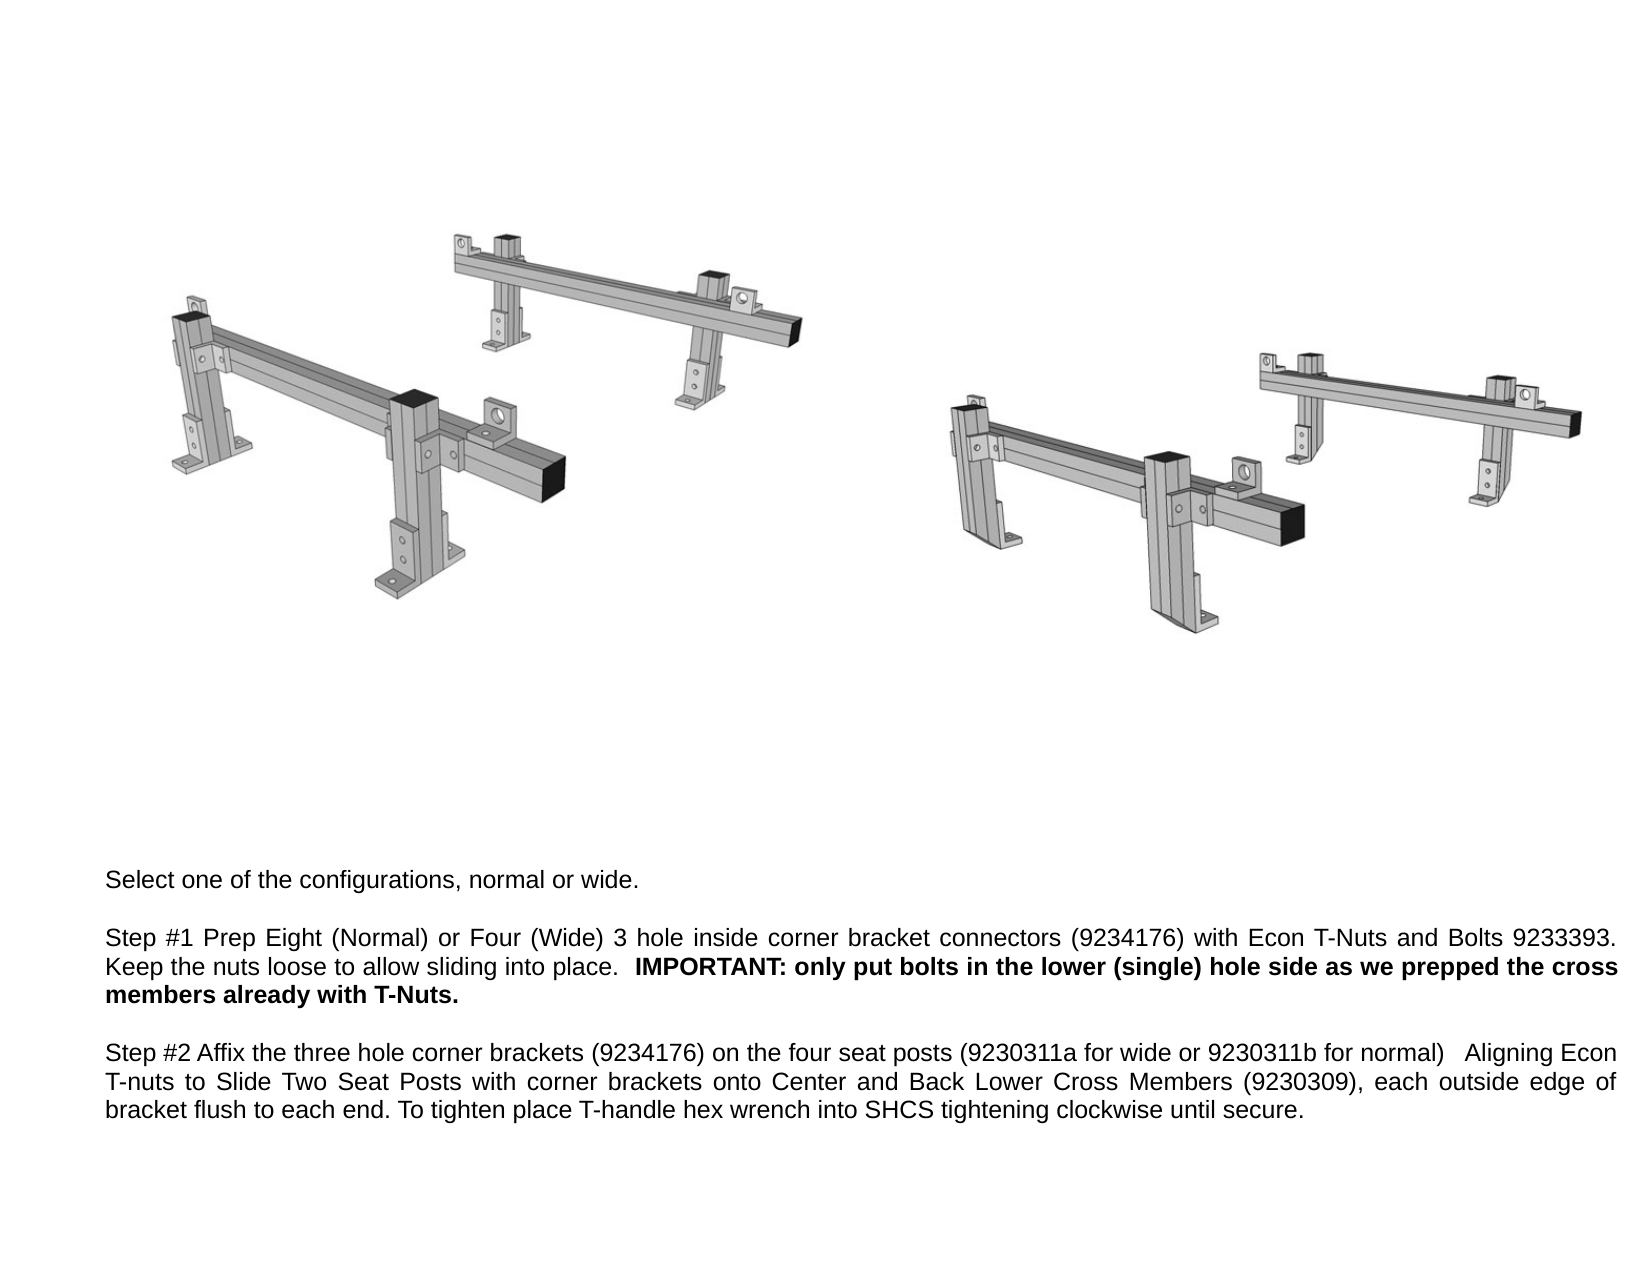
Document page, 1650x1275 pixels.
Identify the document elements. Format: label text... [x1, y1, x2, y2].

picture [105, 37, 1605, 837]
text Select one of the configurations, normal or wide. [105, 865, 1620, 894]
text Step #2 Affix the three hole corner brackets (9234176) on the four seat posts (9230311a for wide or 9230311b for normal) Aligning Econ T-nuts to Slide Two Seat Posts with corner brackets onto Center and Back Lower Cross Members (9230309), each outside edge of bracket flush to each end. To tighten place T-handle hex wrench into SHCS tightening clockwise until secure. [105, 1038, 1620, 1124]
text Step #1 Prep Eight (Normal) or Four (Wide) 3 hole inside corner bracket connectors (9234176) with Econ T-Nuts and Bolts 9233393. Keep the nuts loose to allow sliding into place. IMPORTANT: only put bolts in the lower (single) hole side as we prepped the cross members already with T-Nuts. [105, 923, 1620, 1009]
